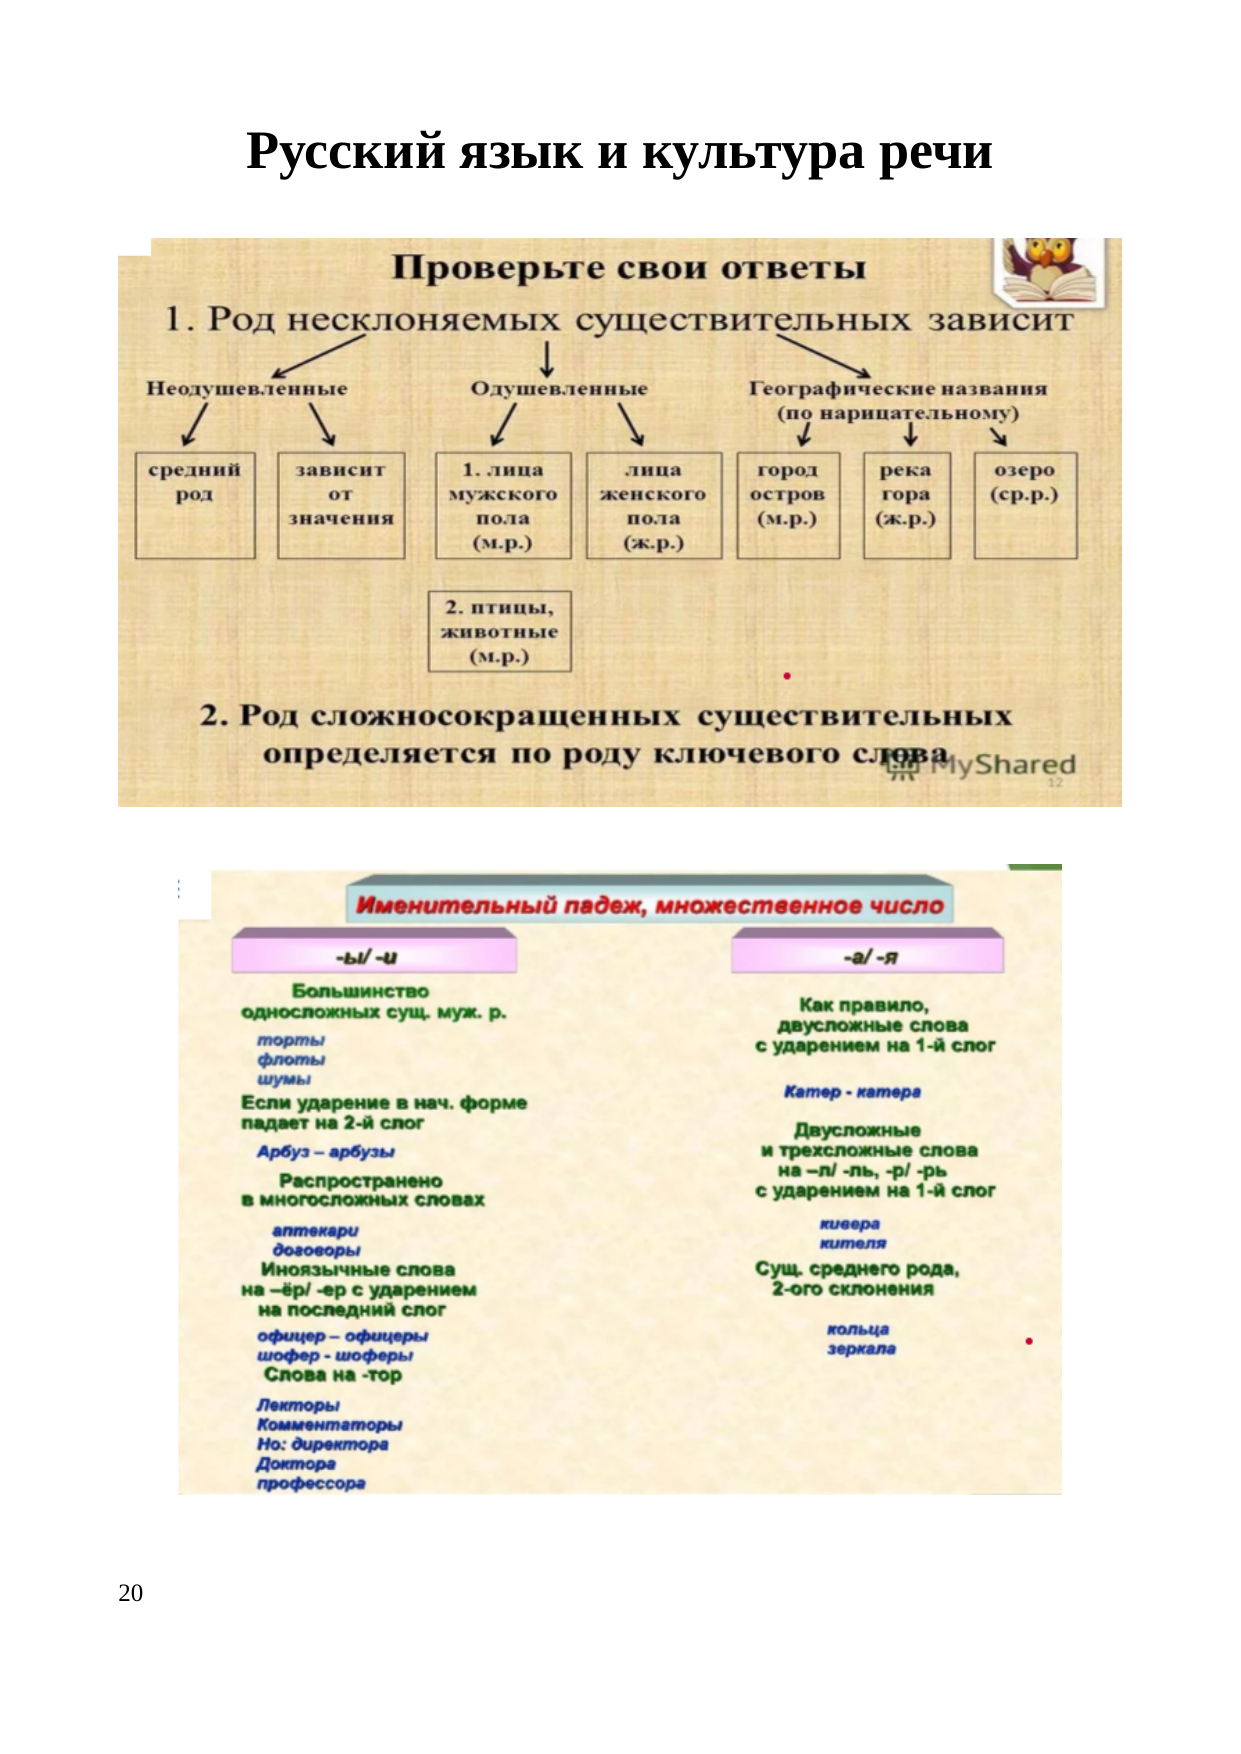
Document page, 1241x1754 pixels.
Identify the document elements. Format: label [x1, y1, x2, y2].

picture [178, 864, 1062, 1495]
picture [118, 238, 1123, 807]
